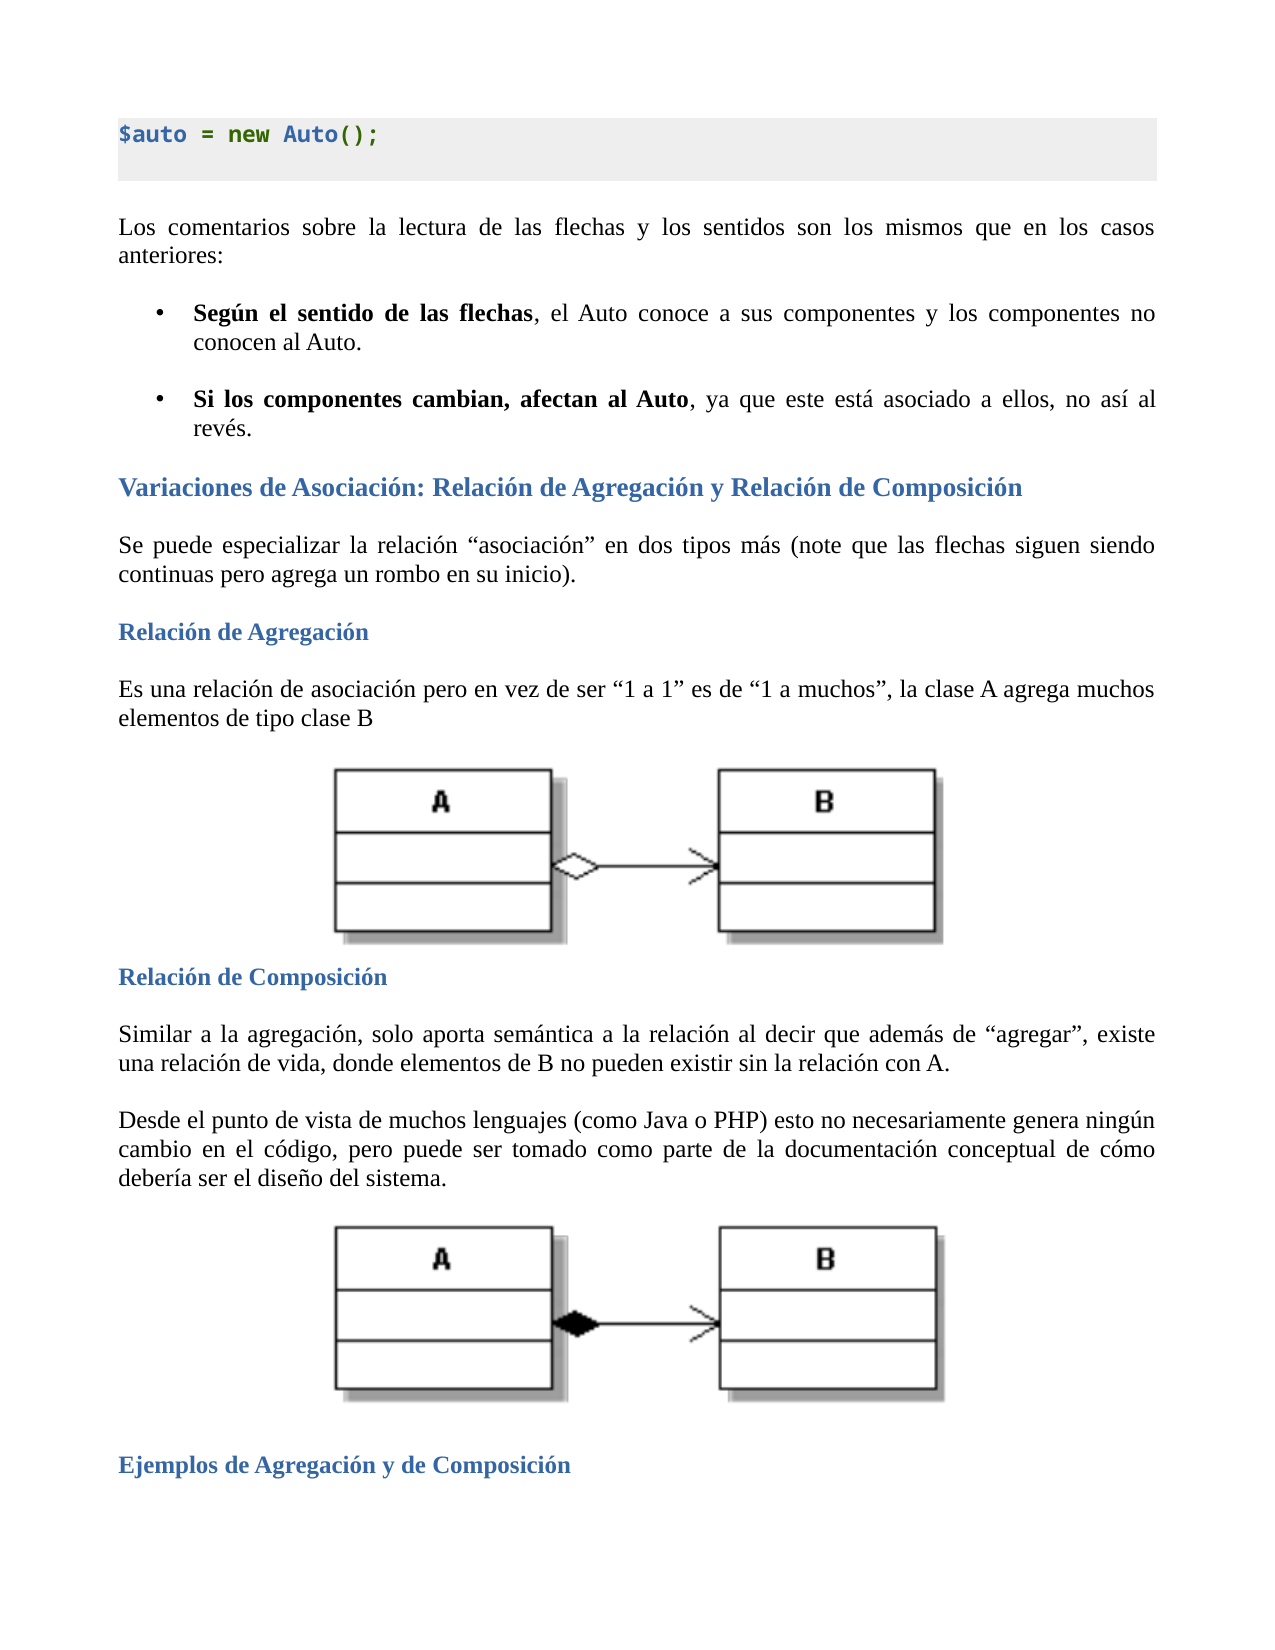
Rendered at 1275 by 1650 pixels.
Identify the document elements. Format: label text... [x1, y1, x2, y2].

text Se puede especializar la relación “asociación” en dos tipos más (note que las flechas siguen siendo continuas pero agrega un rombo en su inicio). [118, 531, 1157, 588]
text Ejemplos de Agregación y de Composición [118, 1451, 1157, 1479]
text Desde el punto de vista de muchos lenguajes (como Java o PHP) esto no necesariamente genera ningún cambio en el código, pero puede ser tomado como parte de la documentación conceptual de cómo debería ser el diseño del sistema. [118, 1106, 1157, 1192]
text Relación de Composición [118, 962, 1157, 991]
text Variaciones de Asociación: Relación de Agregación y Relación de Composición [118, 471, 1157, 502]
text Los comentarios sobre la lectura de las flechas y los sentidos son los mismos que en los casos anteriores: [118, 212, 1157, 269]
list Si los componentes cambian, afectan al Auto, ya que este está asociado a ellos, no así al revés. [156, 384, 1157, 442]
picture [322, 760, 953, 953]
text Similar a la agregación, solo aporta semántica a la relación al decir que además de “agregar”, existe una relación de vida, donde elementos de B no pueden existir sin la relación con A. [118, 1019, 1157, 1077]
text Relación de Agregación [118, 617, 1157, 646]
text $auto = new Auto(); [118, 118, 1157, 149]
picture [323, 1220, 952, 1408]
text Es una relación de asociación pero en vez de ser “1 a 1” es de “1 a muchos”, la clase A agrega muchos elementos de tipo clase B [118, 674, 1157, 732]
list Según el sentido de las flechas, el Auto conoce a sus componentes y los componentes no conocen al Auto. [156, 298, 1157, 356]
